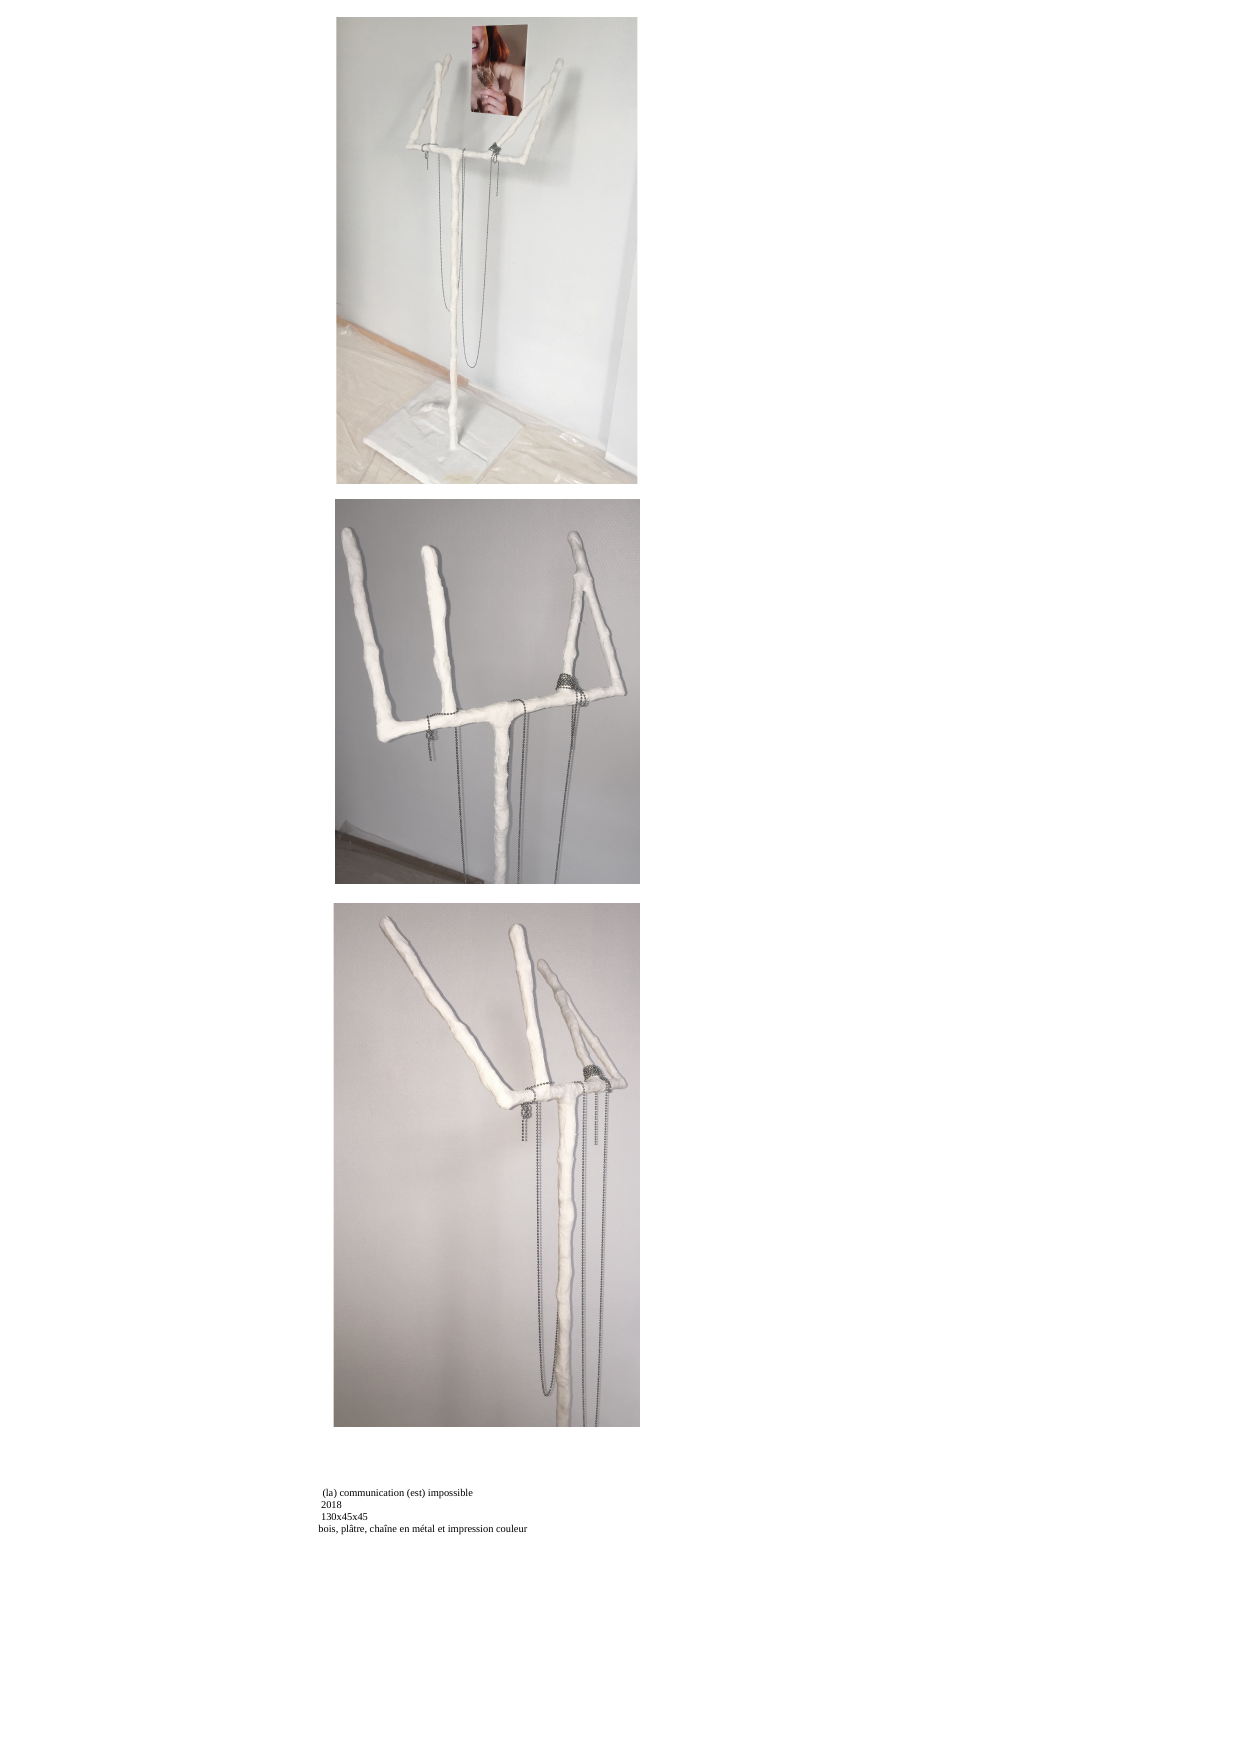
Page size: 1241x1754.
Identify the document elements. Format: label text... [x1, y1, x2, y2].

text 2018 [118, 1499, 1122, 1511]
text bois, plâtre, chaîne en métal et impression couleur [118, 1523, 1122, 1535]
picture [336, 17, 638, 484]
text 130x45x45 [118, 1511, 1122, 1523]
picture [335, 499, 640, 884]
picture [333, 903, 640, 1427]
text (la) communication (est) impossible [118, 1482, 1122, 1499]
